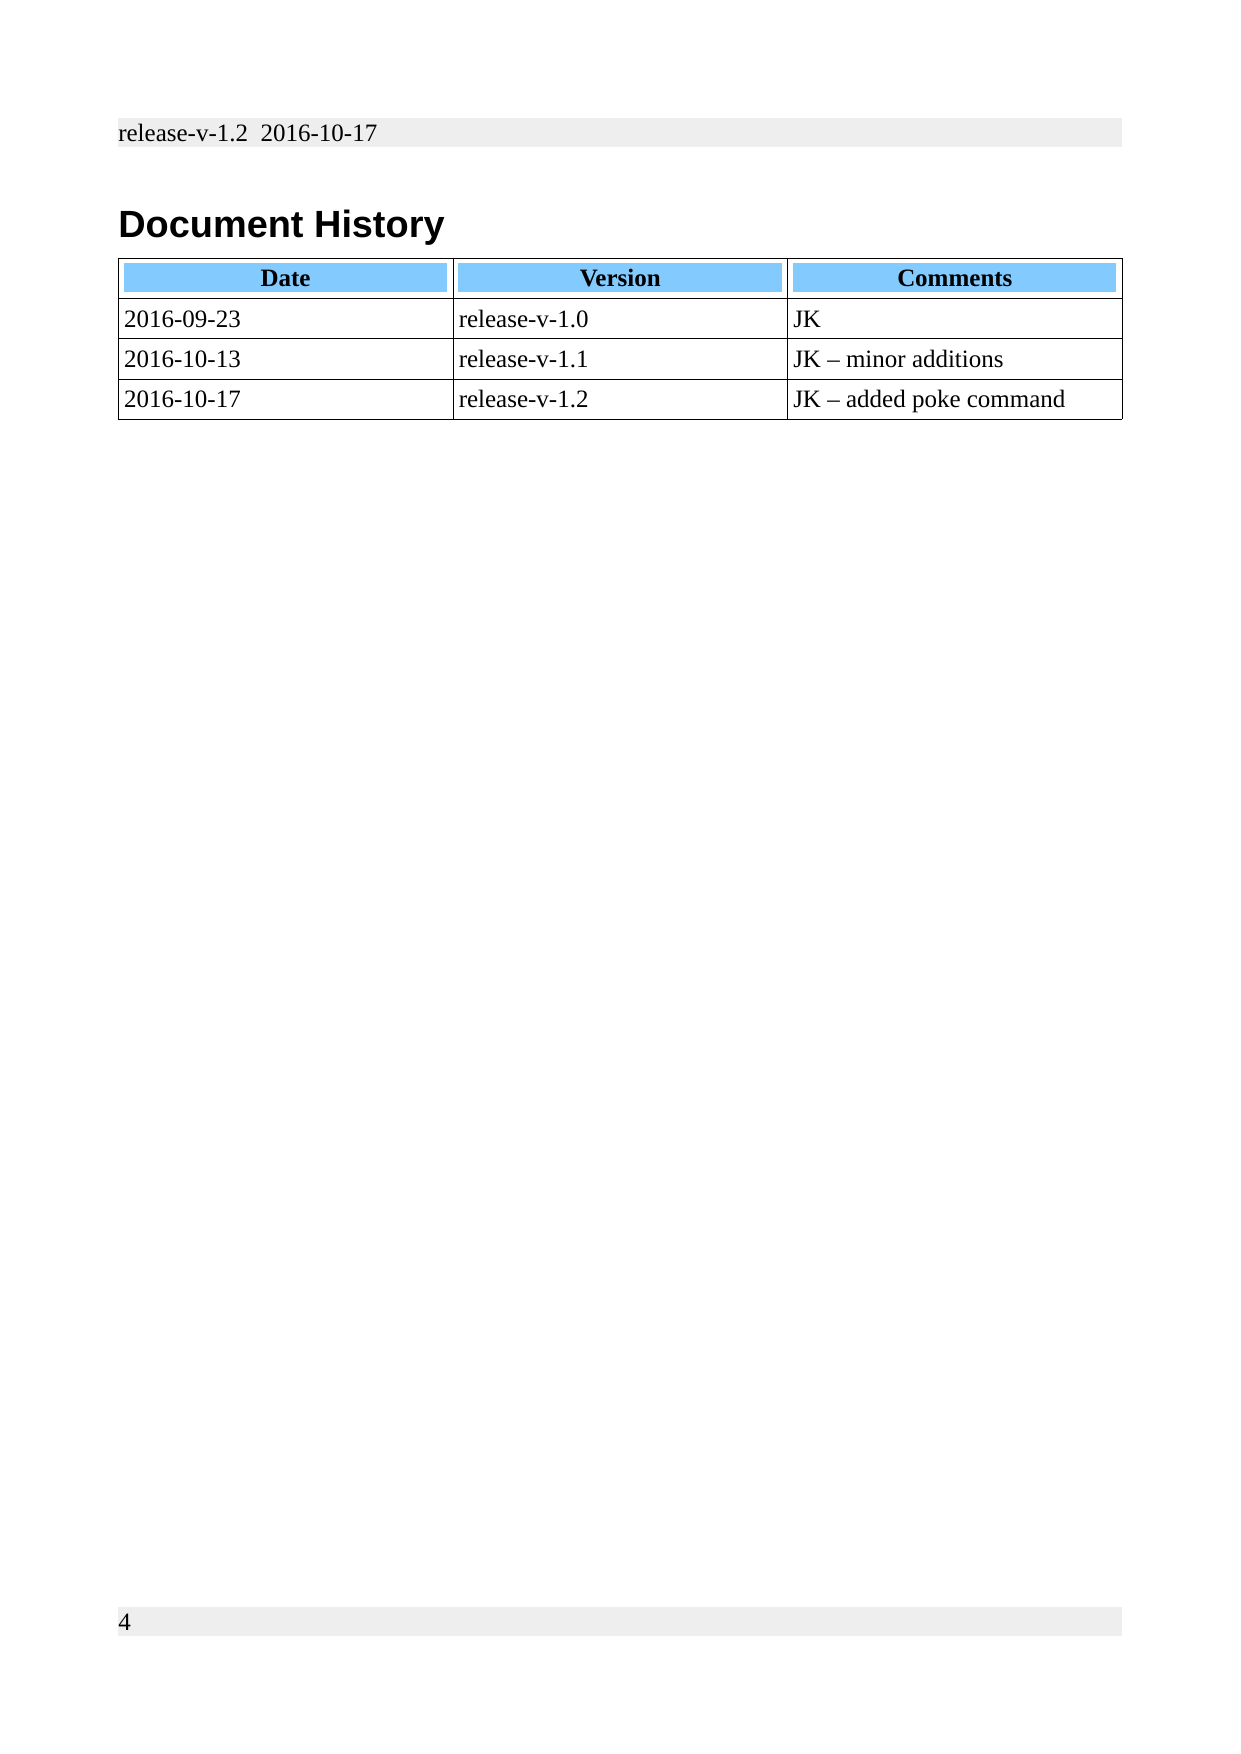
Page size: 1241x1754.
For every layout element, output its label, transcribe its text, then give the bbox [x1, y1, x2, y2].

table_cell release-v-1.0 [454, 299, 787, 338]
subtitle Document History [118, 201, 1122, 245]
table_cell 2016-09-23 [119, 299, 453, 338]
table_header Comments [788, 259, 1122, 298]
table_cell JK – minor additions [788, 339, 1122, 378]
table_header Date [119, 259, 453, 298]
table_header Version [454, 259, 787, 298]
table_cell JK – added poke command [788, 380, 1122, 419]
table_cell release-v-1.1 [454, 339, 787, 378]
table_cell JK [788, 299, 1122, 338]
table_cell 2016-10-17 [119, 380, 453, 419]
table_cell 2016-10-13 [119, 339, 453, 378]
table_cell release-v-1.2 [454, 380, 787, 419]
